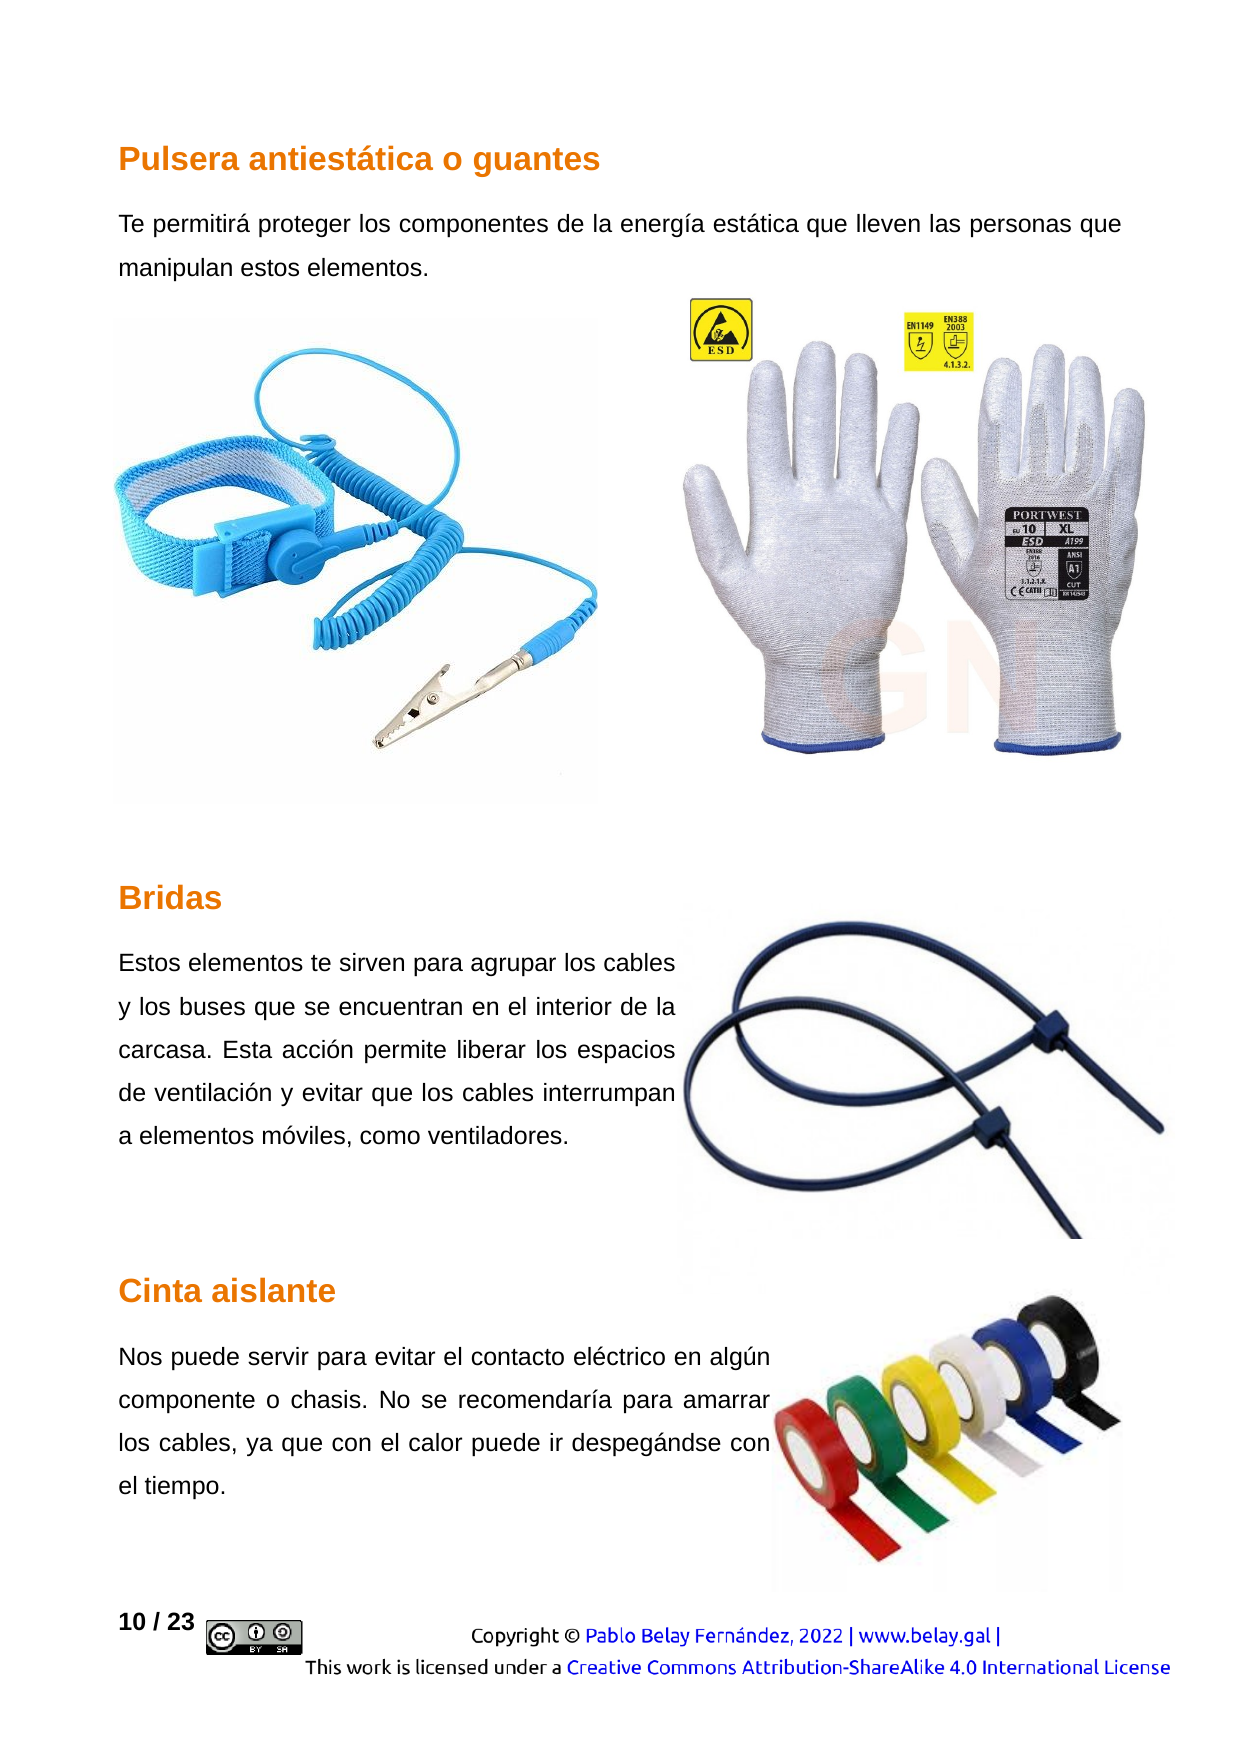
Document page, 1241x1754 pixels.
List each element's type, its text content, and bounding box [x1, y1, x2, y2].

subtitle Pulsera antiestática o guantes [118, 139, 1122, 178]
picture [112, 318, 598, 804]
text Nos puede servir para evitar el contacto eléctrico en algún componente o chasis. No se recomendaría para amarrar los cables, ya que con el calor puede ir despegándse con el tiempo. [118, 1341, 771, 1499]
text Estos elementos te sirven para agrupar los cables y los buses que se encuentran en el interior de la carcasa. Esta acción permite liberar los espacios de ventilación y evitar que los cables interrumpan a elementos móviles, como ventiladores. [118, 948, 676, 1149]
picture [200, 1604, 1205, 1690]
picture [680, 292, 1152, 763]
text Te permitirá proteger los componentes de la energía estática que lleven las personas que manipulan estos elementos. [118, 209, 1122, 281]
subtitle Bridas [118, 878, 1122, 917]
subtitle Cinta aislante [118, 1271, 771, 1310]
picture [676, 903, 1176, 1592]
